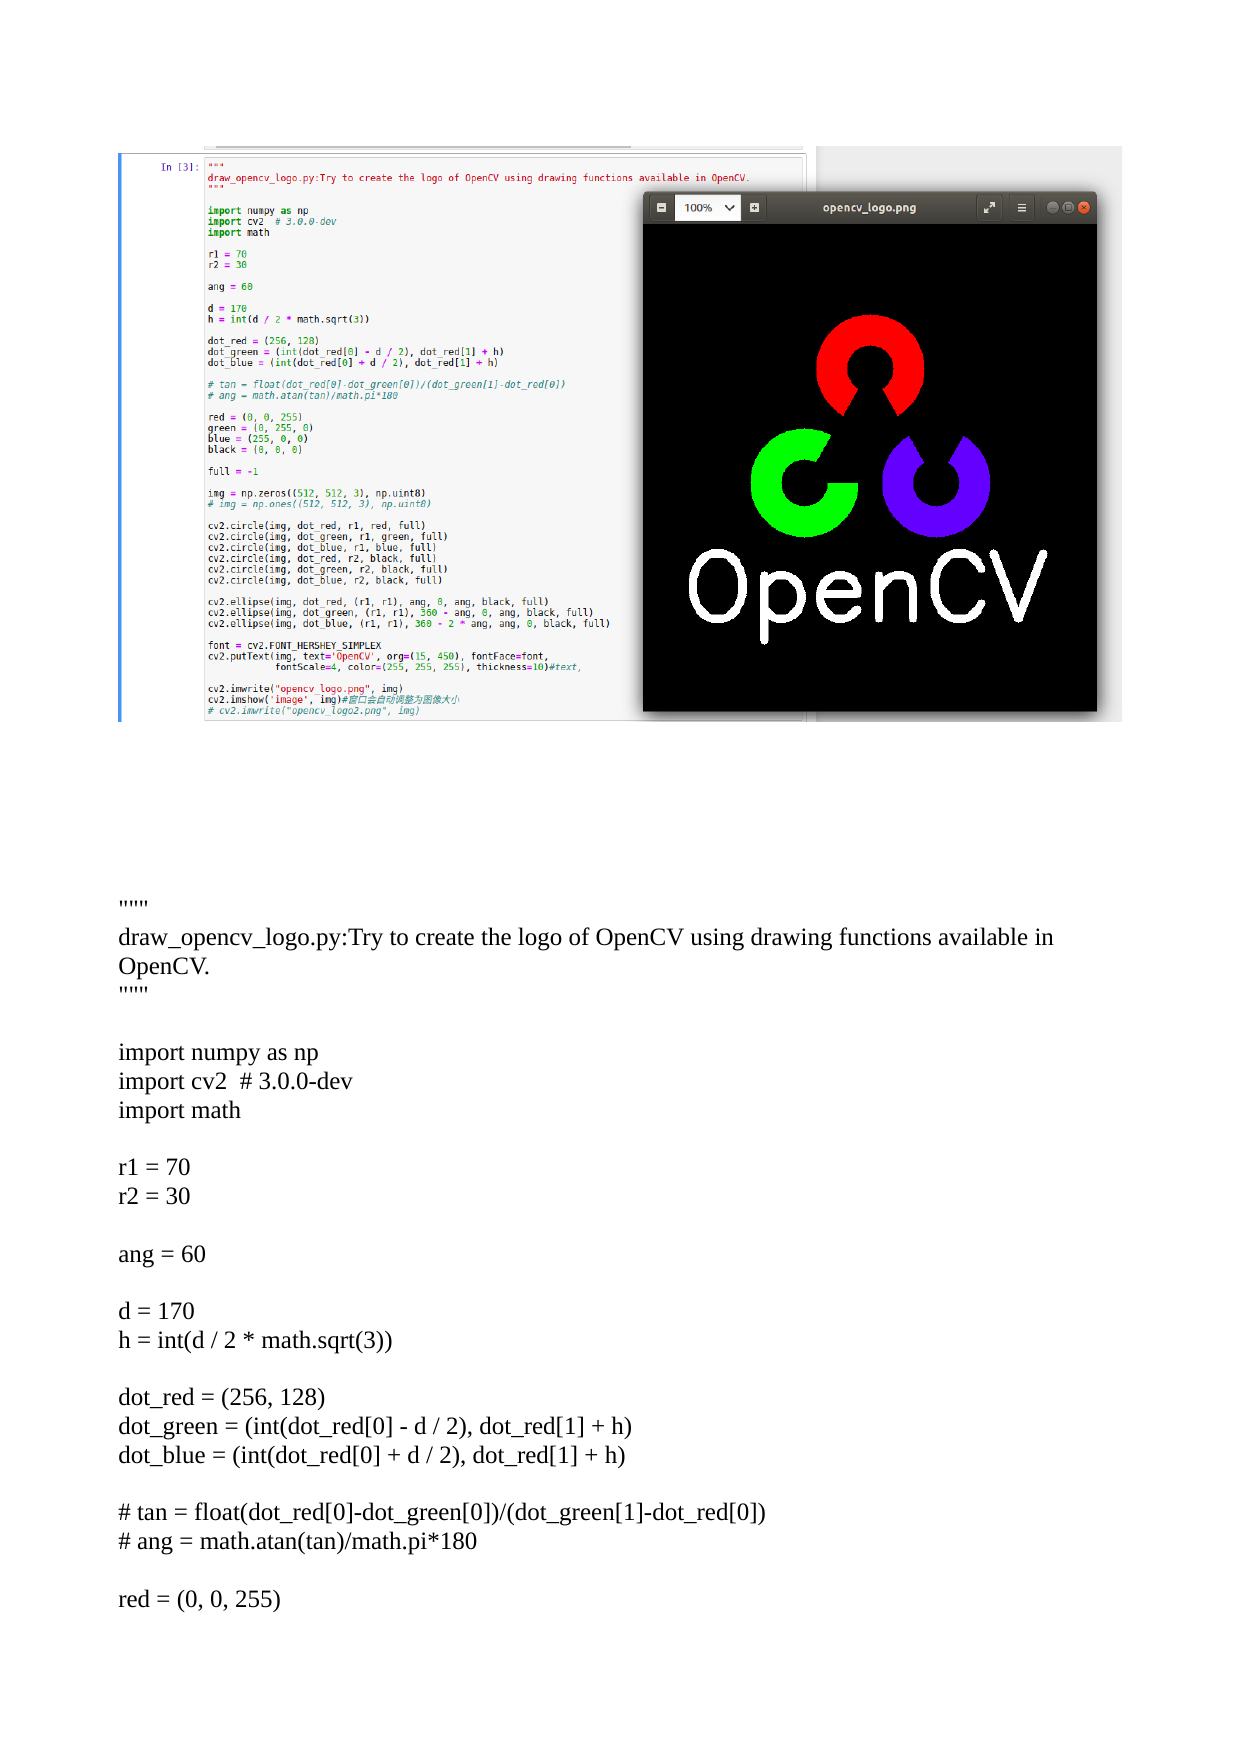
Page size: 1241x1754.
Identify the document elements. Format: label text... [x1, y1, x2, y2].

text # ang = math.atan(tan)/math.pi*180 [118, 1526, 1122, 1555]
text dot_blue = (int(dot_red[0] + d / 2), dot_red[1] + h) [118, 1440, 1122, 1469]
text """ [118, 894, 1122, 922]
text r1 = 70 [118, 1152, 1122, 1181]
text # tan = float(dot_red[0]-dot_green[0])/(dot_green[1]-dot_red[0]) [118, 1497, 1122, 1526]
picture [118, 146, 1123, 722]
text import cv2 # 3.0.0-dev [118, 1066, 1122, 1095]
text dot_red = (256, 128) [118, 1382, 1122, 1411]
text d = 170 [118, 1296, 1122, 1325]
text """ [118, 980, 1122, 1009]
text h = int(d / 2 * math.sqrt(3)) [118, 1325, 1122, 1354]
text draw_opencv_logo.py:Try to create the logo of OpenCV using drawing functions available in OpenCV. [118, 922, 1122, 980]
text red = (0, 0, 255) [118, 1584, 1122, 1612]
text import numpy as np [118, 1037, 1122, 1066]
text ang = 60 [118, 1239, 1122, 1267]
text dot_green = (int(dot_red[0] - d / 2), dot_red[1] + h) [118, 1411, 1122, 1440]
text r2 = 30 [118, 1181, 1122, 1210]
text import math [118, 1095, 1122, 1124]
